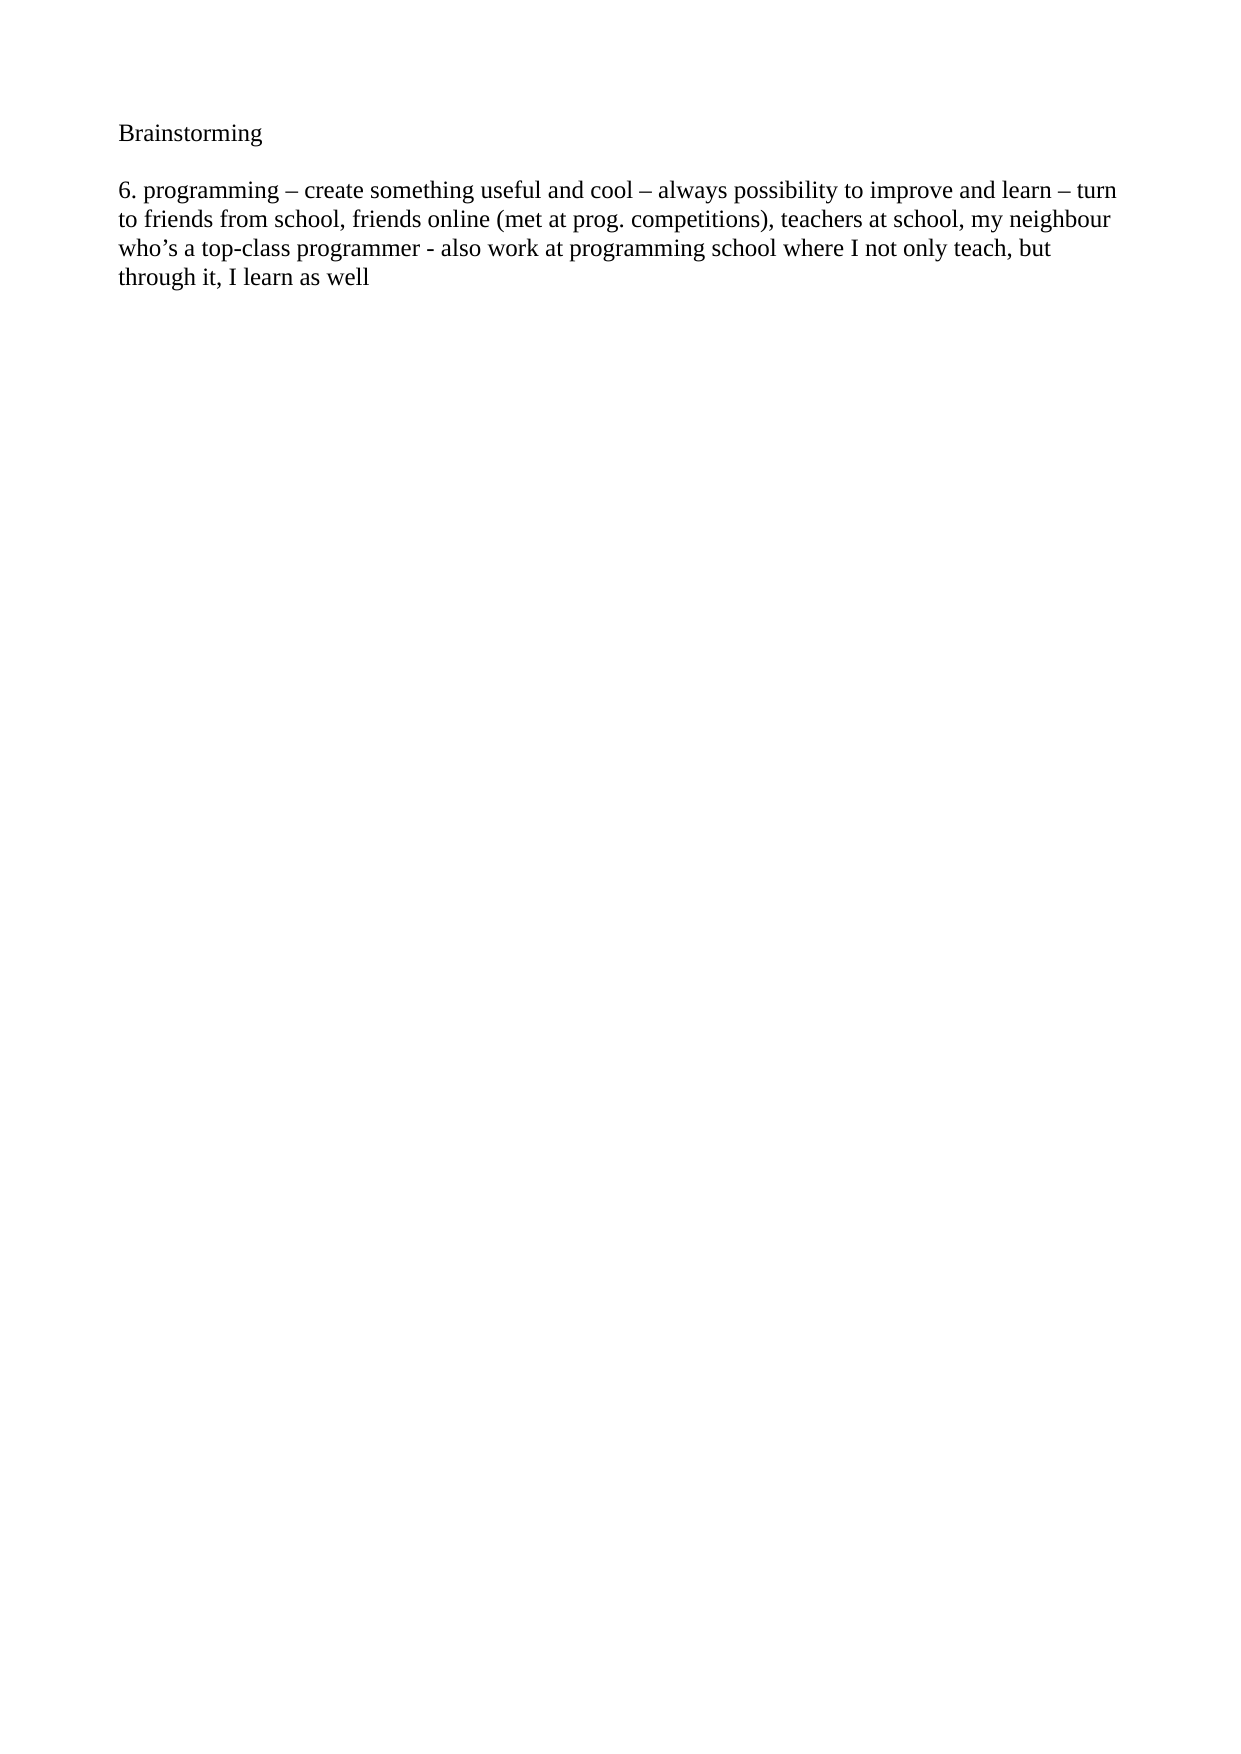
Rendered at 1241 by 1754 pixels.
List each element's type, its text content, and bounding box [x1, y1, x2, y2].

text Brainstorming [118, 118, 1122, 147]
text 6. programming – create something useful and cool – always possibility to improve and learn – turn to friends from school, friends online (met at prog. competitions), teachers at school, my neighbour who’s a top-class programmer - also work at programming school where I not only teach, but through it, I learn as well [118, 176, 1122, 291]
